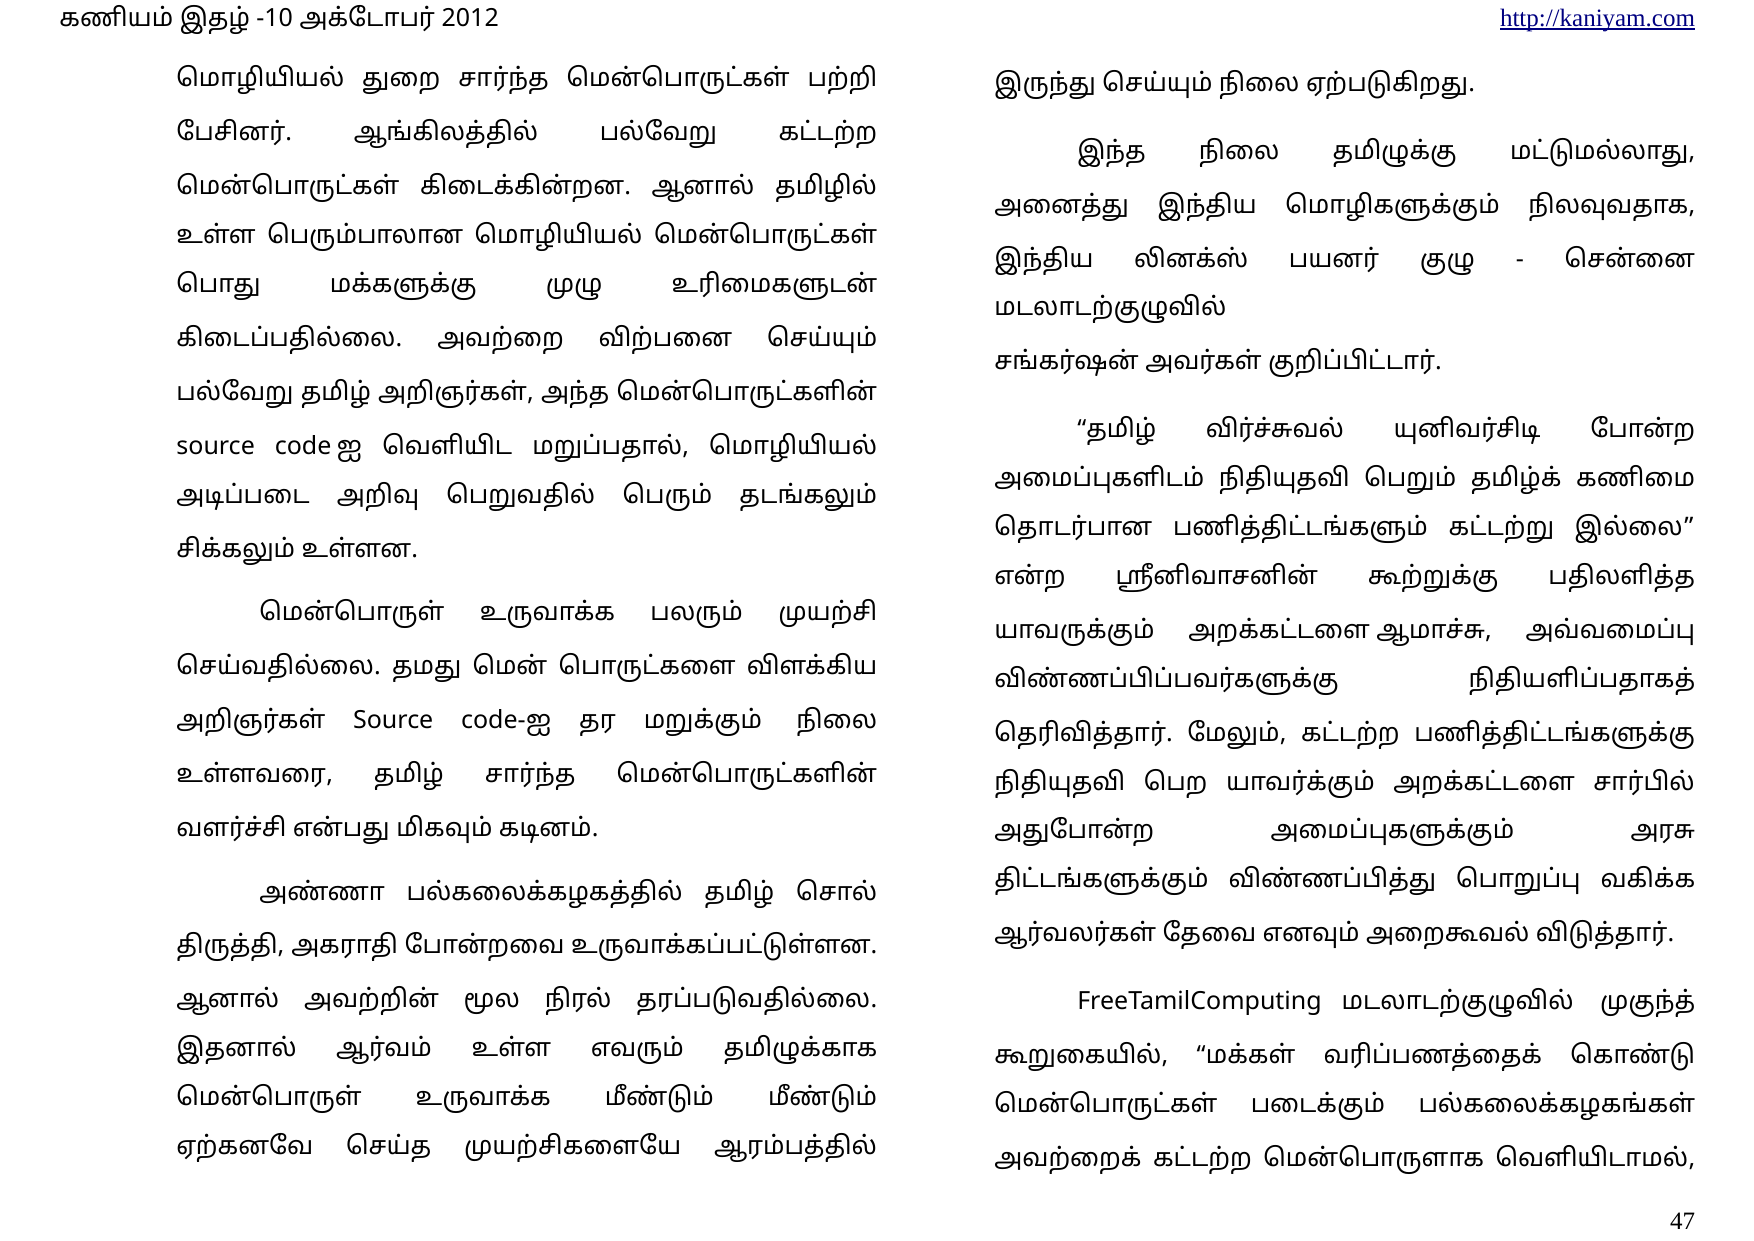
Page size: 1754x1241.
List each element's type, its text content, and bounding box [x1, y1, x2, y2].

text மென்பொருள் உருவாக்க பலரும் முயற்சி செய்வதில்லை. தமது மென் பொருட்களை விளக்கிய அறிஞர்கள் Source code-ஐ தர மறுக்கும் நிலை உள்ளவரை, தமிழ் சார்ந்த மென்பொருட்களின் வளர்ச்சி என்பது மிகவும் கடினம். [176, 598, 877, 847]
text இருந்து செய்யும் நிலை ஏற்படுகிறது. [994, 64, 1695, 101]
text மொழியியல் துறை சார்ந்த மென்பொருட்கள் பற்றி பேசினர். ஆங்கிலத்தில் பல்வேறு கட்டற்ற மென்பொருட்கள் கிடைக்கின்றன. ஆனால் தமிழில் உள்ள பெரும்பாலான மொழியியல் மென்பொருட்கள் பொது மக்களுக்கு முழு உரிமைகளுடன் கிடைப்பதில்லை. அவற்றை விற்பனை செய்யும் பல்வேறு தமிழ் அறிஞர்கள், அந்த மென்பொருட்களின் source codeஐ வெளியிட மறுப்பதால், மொழியியல் அடிப்படை அறிவு பெறுவதில் பெரும் தடங்கலும் சிக்கலும் உள்ளன. [176, 64, 877, 567]
text FreeTamilComputing மடலாடற்குழுவில் முகுந்த் கூறுகையில், “மக்கள் வரிப்பணத்தைக் கொண்டு மென்பொருட்கள் படைக்கும் பல்கலைக்கழகங்கள் அவற்றைக் கட்டற்ற மென்பொருளாக வெளியிடாமல், [994, 983, 1695, 1176]
text “தமிழ் விர்ச்சுவல் யுனிவர்சிடி போன்ற அமைப்புகளிடம் நிதியுதவி பெறும் தமிழ்க் கணிமை தொடர்பான பணித்திட்டங்களும் கட்டற்று இல்லை” என்ற ஶ்ரீனிவாசனின் கூற்றுக்கு பதிலளித்த யாவருக்கும் அறக்கட்டளை ஆமாச்சு, அவ்வமைப்பு விண்ணப்பிப்பவர்களுக்கு நிதியளிப்பதாகத் தெரிவித்தார். மேலும், கட்டற்ற பணித்திட்டங்களுக்கு நிதியுதவி பெற யாவர்க்கும் அறக்கட்டளை சார்பில் அதுபோன்ற அமைப்புகளுக்கும் அரசு திட்டங்களுக்கும் விண்ணப்பித்து பொறுப்பு வகிக்க ஆர்வலர்கள் தேவை எனவும் அறைகூவல் விடுத்தார். [994, 411, 1695, 952]
text அண்ணா பல்கலைக்கழகத்தில் தமிழ் சொல் திருத்தி, அகராதி போன்றவை உருவாக்கப்பட்டுள்ளன. ஆனால் அவற்றின் மூல நிரல் தரப்படுவதில்லை. இதனால் ஆர்வம் உள்ள எவரும் தமிழுக்காக மென்பொருள் உருவாக்க மீண்டும் மீண்டும் ஏற்கனவே செய்த முயற்சிகளையே ஆரம்பத்தில் [176, 878, 877, 1165]
text இந்த நிலை தமிழுக்கு மட்டுமல்லாது, அனைத்து இந்திய மொழிகளுக்கும் நிலவுவதாக, இந்திய லினக்ஸ் பயனர் குழு - சென்னை மடலாடற்குழுவில் சங்கர்ஷன் அவர்கள் குறிப்பிட்டார். [994, 132, 1695, 380]
